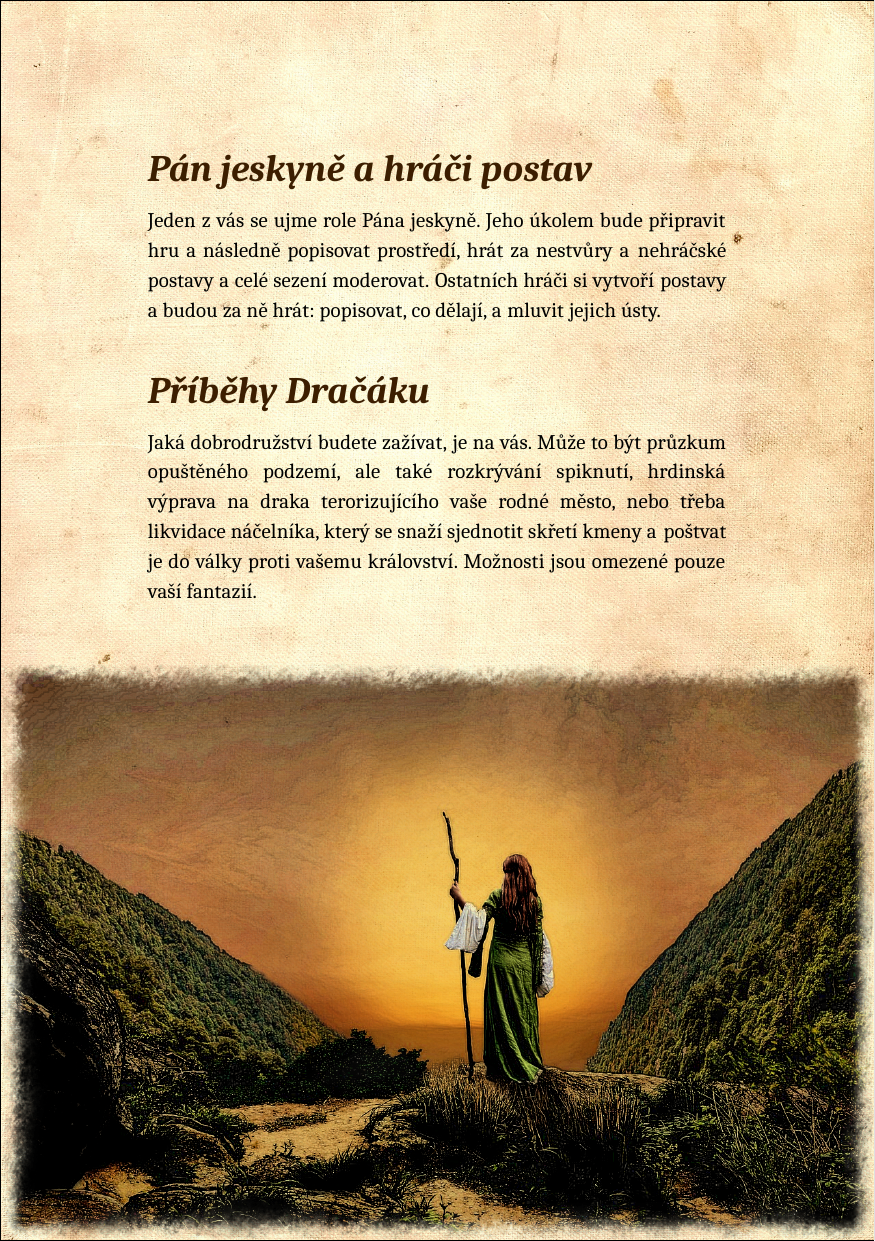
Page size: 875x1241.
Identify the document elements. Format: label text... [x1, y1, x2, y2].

subtitle Příběhy Dračáku [148, 369, 726, 413]
text Jeden z⁠ vás se ujme role Pána jeskyně. Jeho úkolem bude připravit hru a⁠ následně popisovat prostředí, hrát za nestvůry a⁠ nehráčské postavy a⁠ celé sezení moderovat. Ostatních hráči si vytvoří postavy a⁠ budou za ně hrát: popisovat, co dělají, a⁠ mluvit jejich ústy. [148, 208, 726, 322]
picture [0, 1, 874, 1241]
text Jaká dobrodružství budete zažívat, je na vás. Může to být průzkum opuštěného podzemí, ale také rozkrývání spiknutí, hrdinská výprava na draka terorizujícího vaše rodné město, nebo třeba likvidace náčelníka, který se snaží sjednotit skřetí kmeny a⁠ poštvat je do války proti vašemu království. Možnosti jsou omezené pouze vaší fantazií. [148, 430, 726, 604]
subtitle Pán jeskyně a⁠ hráči postav [148, 148, 726, 191]
